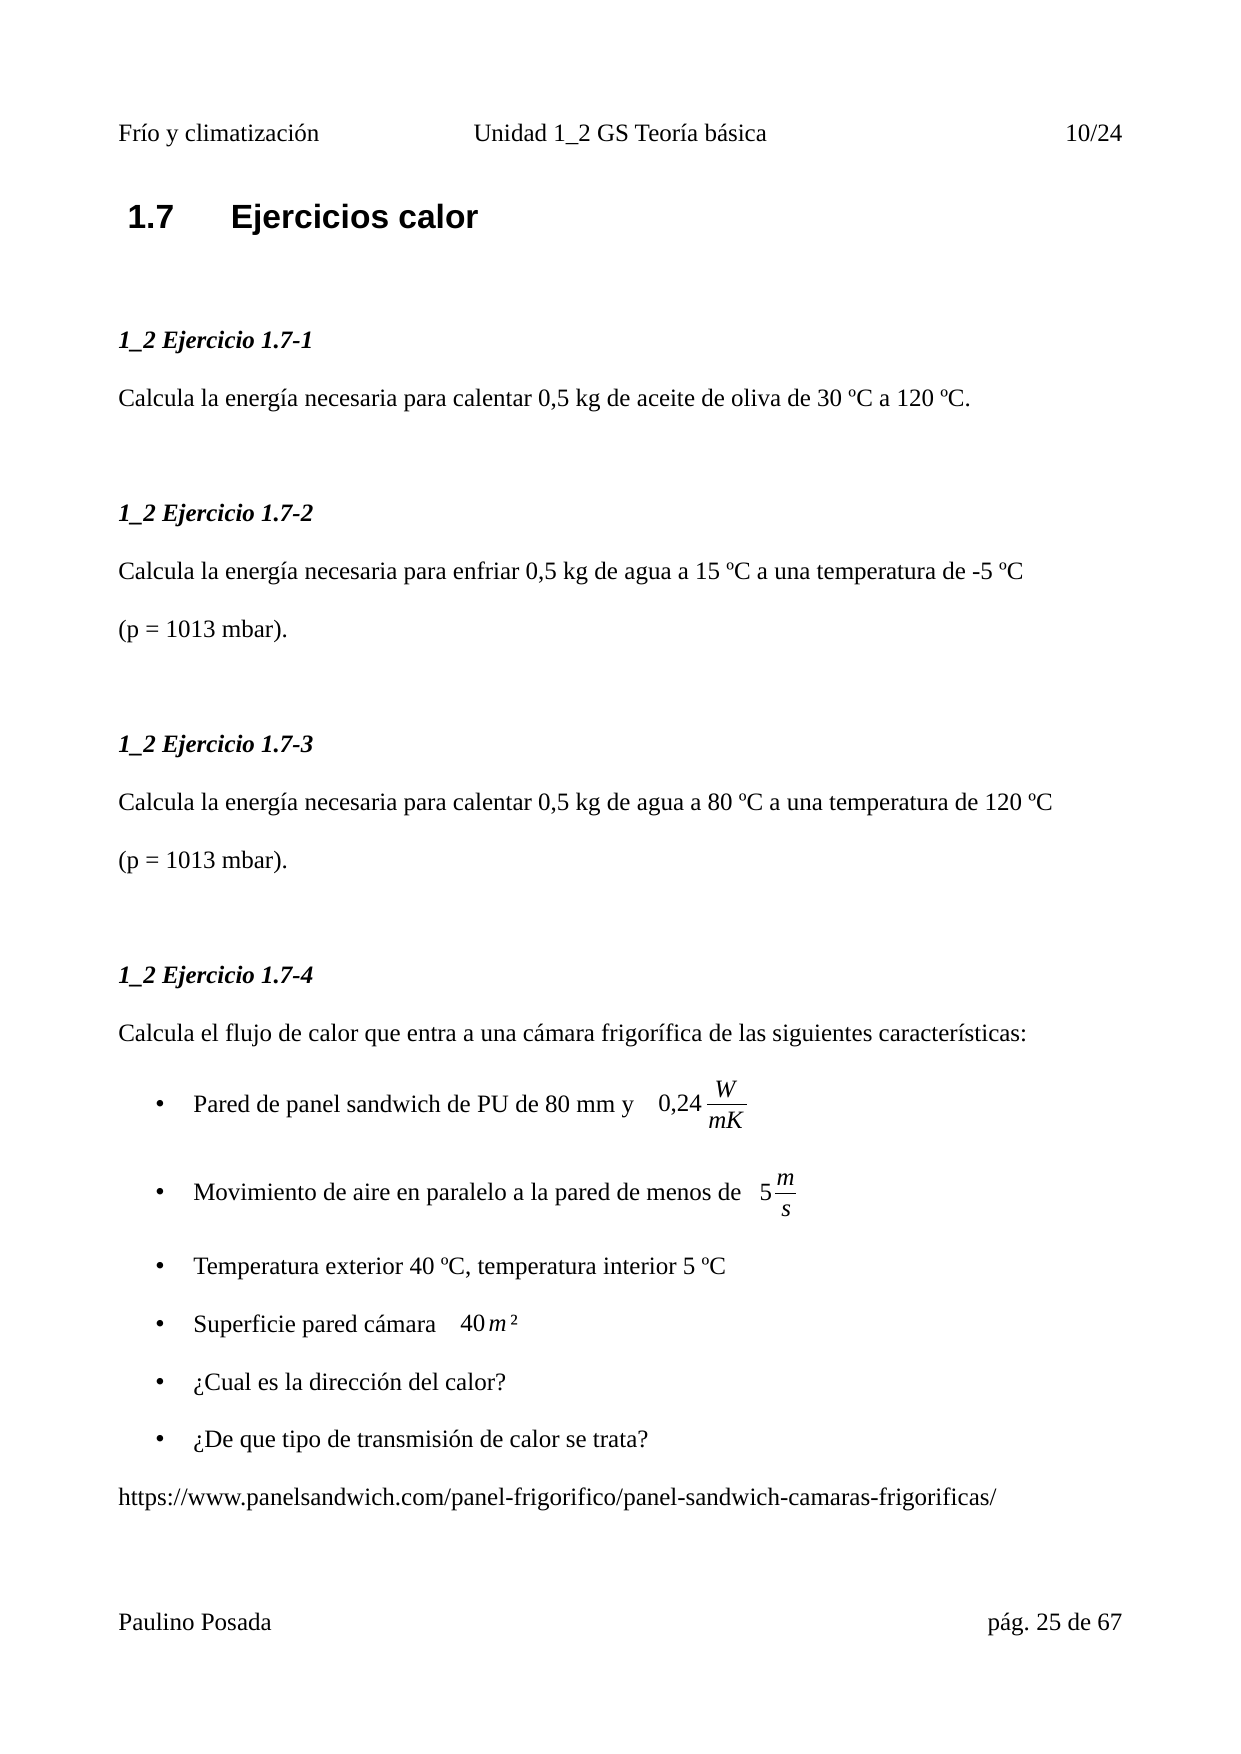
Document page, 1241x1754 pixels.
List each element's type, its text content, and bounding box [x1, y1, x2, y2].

text 1_2 Ejercicio 1.7-2 [118, 498, 1122, 527]
text (p = 1013 mbar). [118, 614, 1122, 643]
list Temperatura exterior 40 ºC, temperatura interior 5 ºC [156, 1251, 1122, 1280]
text 1_2 Ejercicio 1.7-4 [118, 960, 1122, 989]
list ¿Cual es la dirección del calor? [156, 1367, 1122, 1396]
text Calcula la energía necesaria para enfriar 0,5 kg de agua a 15 ºC a una temperatura de -5 ºC [118, 556, 1122, 585]
text Calcula el flujo de calor que entra a una cámara frigorífica de las siguientes características: [118, 1018, 1122, 1047]
text 1_2 Ejercicio 1.7-1 [118, 325, 1122, 354]
text Calcula la energía necesaria para calentar 0,5 kg de aceite de oliva de 30 ºC a 120 ºC. [118, 383, 1122, 412]
text https://www.panelsandwich.com/panel-frigorifico/panel-sandwich-camaras-frigorificas/ [118, 1482, 1122, 1511]
list ¿De que tipo de transmisión de calor se trata? [156, 1424, 1122, 1453]
list Pared de panel sandwich de PU de 80 mm y [156, 1076, 1122, 1134]
list Superficie pared cámara [156, 1309, 1122, 1338]
subtitle Ejercicios calor [118, 197, 1122, 236]
text 1_2 Ejercicio 1.7-3 [118, 729, 1122, 758]
text (p = 1013 mbar). [118, 845, 1122, 873]
list Movimiento de aire en paralelo a la pared de menos de [156, 1163, 1122, 1222]
text Calcula la energía necesaria para calentar 0,5 kg de agua a 80 ºC a una temperatura de 120 ºC [118, 787, 1122, 816]
